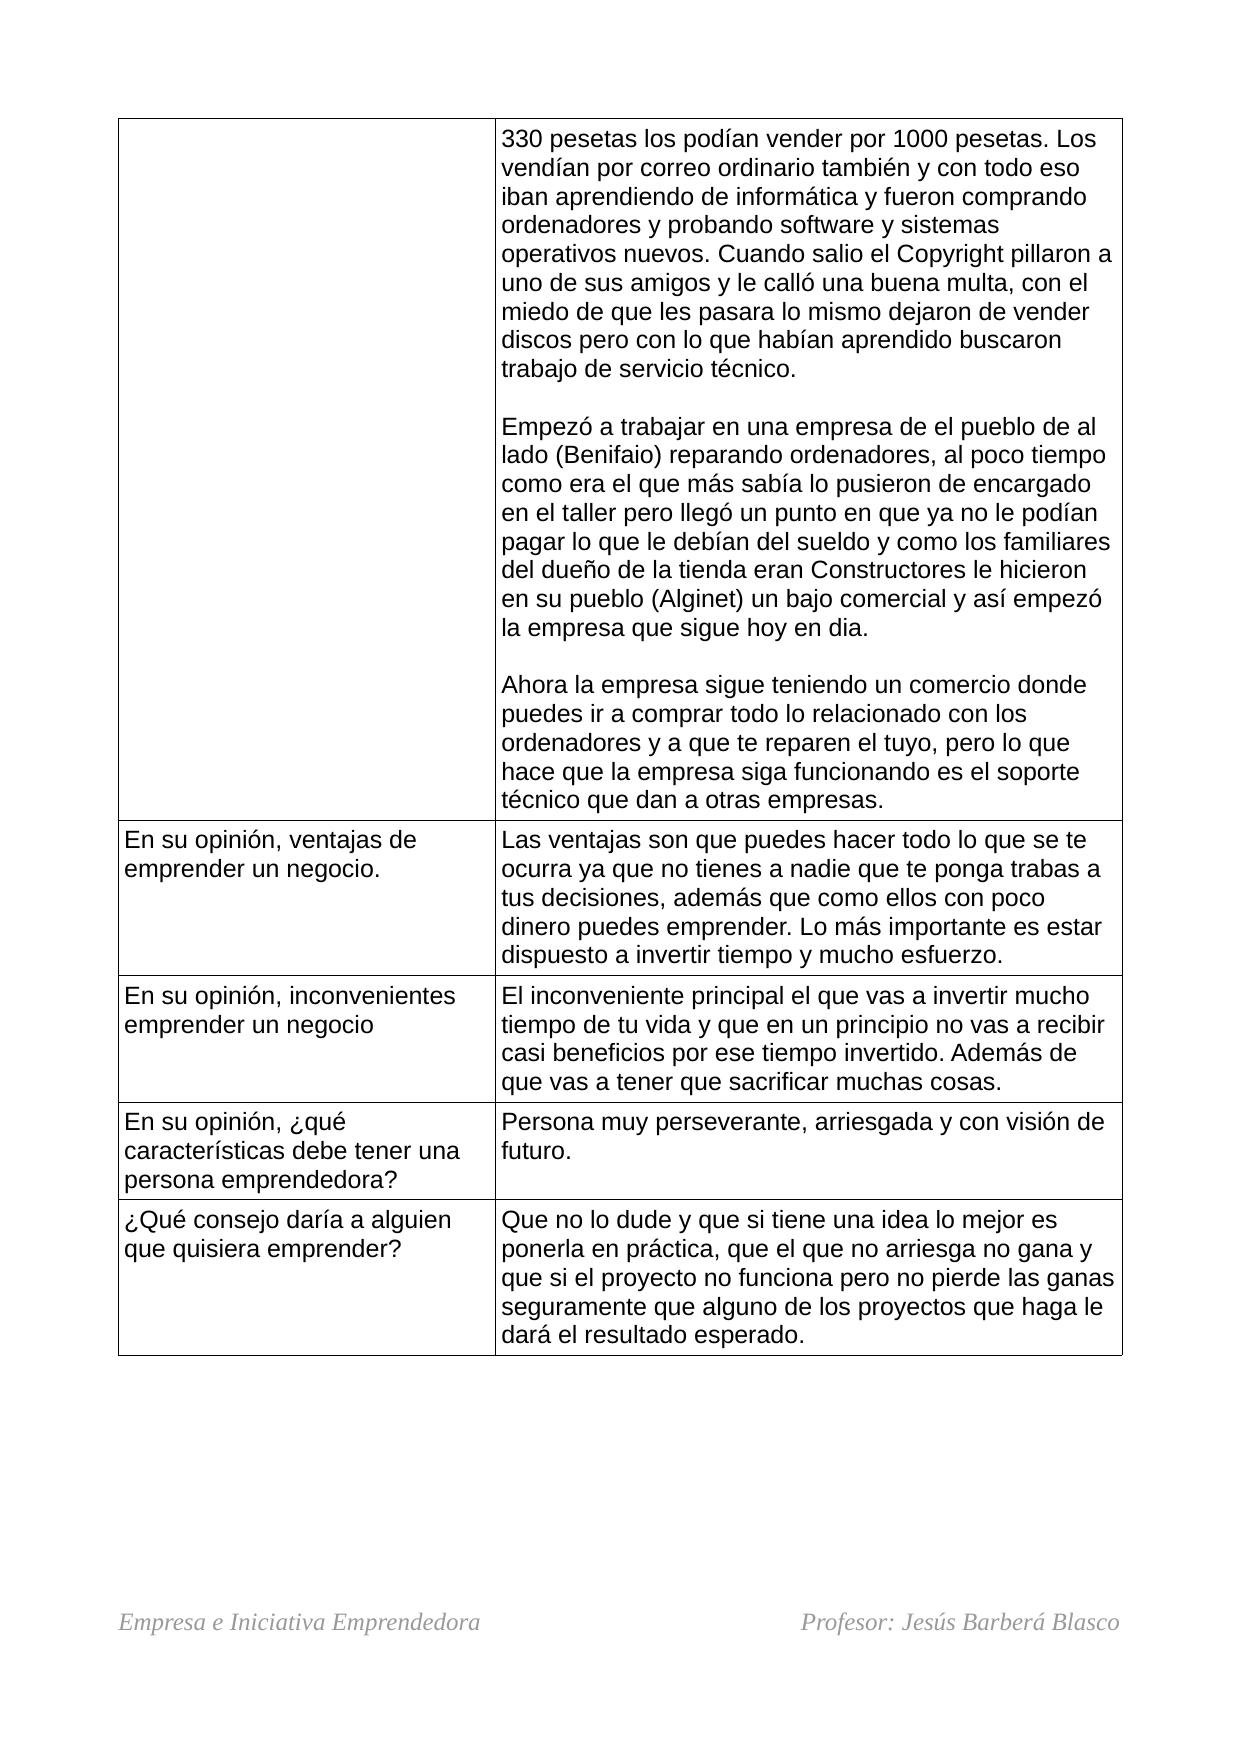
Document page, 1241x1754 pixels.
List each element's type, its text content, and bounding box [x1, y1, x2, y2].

table_cell El inconveniente principal el que vas a invertir mucho tiempo de tu vida y que en un principio no vas a recibir casi beneficios por ese tiempo invertido. Además de que vas a tener que sacrificar muchas cosas. [496, 976, 1122, 1102]
table_cell En su opinión, ¿qué características debe tener una persona emprendedora? [119, 1103, 495, 1199]
table_cell [119, 119, 495, 820]
table_cell En su opinión, inconvenientes emprender un negocio [119, 976, 495, 1102]
table_cell En su opinión, ventajas de emprender un negocio. [119, 821, 495, 975]
table_cell Que no lo dude y que si tiene una idea lo mejor es ponerla en práctica, que el que no arriesga no gana y que si el proyecto no funciona pero no pierde las ganas seguramente que alguno de los proyectos que haga le dará el resultado esperado. [496, 1200, 1122, 1355]
table_cell Las ventajas son que puedes hacer todo lo que se te ocurra ya que no tienes a nadie que te ponga trabas a tus decisiones, además que como ellos con poco dinero puedes emprender. Lo más importante es estar dispuesto a invertir tiempo y mucho esfuerzo. [496, 821, 1122, 975]
table_cell 330 pesetas los podían vender por 1000 pesetas. Los vendían por correo ordinario también y con todo eso iban aprendiendo de informática y fueron comprando ordenadores y probando software y sistemas operativos nuevos. Cuando salio el Copyright pillaron a uno de sus amigos y le calló una buena multa, con el miedo de que les pasara lo mismo dejaron de vender discos pero con lo que habían aprendido buscaron trabajo de servicio técnico. Empezó a trabajar en una empresa de el pueblo de al lado (Benifaio) reparando ordenadores, al poco tiempo como era el que más sabía lo pusieron de encargado en el taller pero llegó un punto en que ya no le podían pagar lo que le debían del sueldo y como los familiares del dueño de la tienda eran Constructores le hicieron en su pueblo (Alginet) un bajo comercial y así empezó la empresa que sigue hoy en dia. Ahora la empresa sigue teniendo un comercio donde puedes ir a comprar todo lo relacionado con los ordenadores y a que te reparen el tuyo, pero lo que hace que la empresa siga funcionando es el soporte técnico que dan a otras empresas. [496, 119, 1122, 820]
table_cell Persona muy perseverante, arriesgada y con visión de futuro. [496, 1103, 1122, 1199]
table_cell ¿Qué consejo daría a alguien que quisiera emprender? [119, 1200, 495, 1355]
